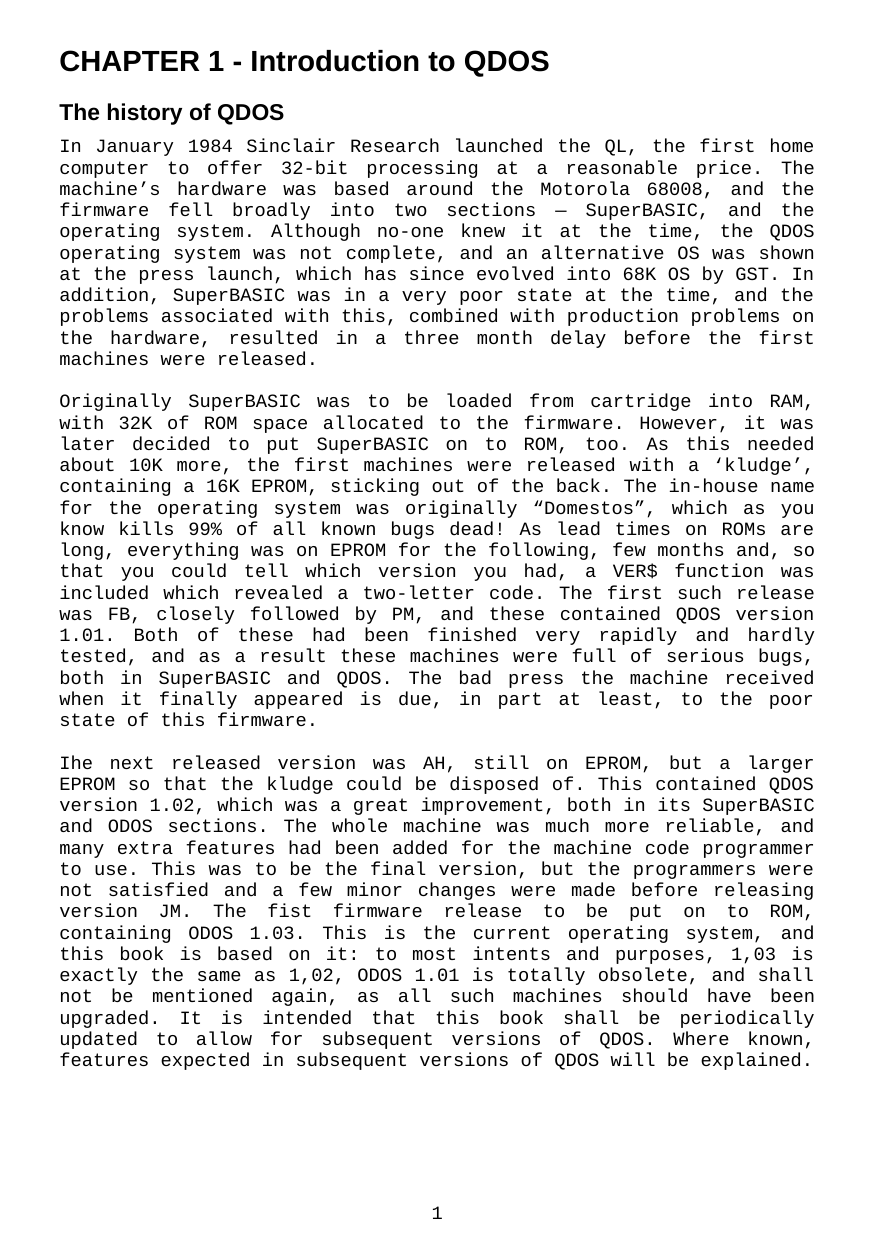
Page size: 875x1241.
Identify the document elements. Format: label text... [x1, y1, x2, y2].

subtitle CHAPTER 1 - Introduction to QDOS [59, 44, 815, 78]
text Originally SuperBASIC was to be loaded from cartridge into RAM, with 32K of ROM space allocated to the firmware. However, it was later decided to put SuperBASIC on to ROM, too. As this needed about 10K more, the first machines were released with a ‘kludge’, containing a 16K EPROM, sticking out of the back. The in-house name for the operating system was originally “Domestos”, which as you know kills 99% of all known bugs dead! As lead times on ROMs are long, everything was on EPROM for the following, few months and, so that you could tell which version you had, a VER$ function was included which revealed a two-letter code. The first such release was FB, closely followed by PM, and these contained QDOS version 1.01. Both of these had been finished very rapidly and hardly tested, and as a result these machines were full of serious bugs, both in SuperBASIC and QDOS. The bad press the machine received when it finally appeared is due, in part at least, to the poor state of this firmware. [59, 392, 815, 732]
text Ihe next released version was AH, still on EPROM, but a larger EPROM so that the kludge could be disposed of. This contained QDOS version 1.02, which was a great improvement, both in its SuperBASIC and ODOS sections. The whole machine was much more reliable, and many extra features had been added for the machine code programmer to use. This was to be the final version, but the programmers were not satisfied and a few minor changes were made before releasing version JM. The fist firmware release to be put on to ROM, containing ODOS 1.03. This is the current operating system, and this book is based on it: to most intents and purposes, 1,03 is exactly the same as 1,02, ODOS 1.01 is totally obsolete, and shall not be mentioned again, as all such machines should have been upgraded. It is intended that this book shall be periodically updated to allow for subsequent versions of QDOS. Where known, features expected in subsequent versions of QDOS will be explained. [59, 753, 815, 1072]
subtitle The history of QDOS [59, 99, 815, 125]
text In January 1984 Sinclair Research launched the QL, the first home computer to offer 32-bit processing at a reasonable price. The machine’s hardware was based around the Motorola 68008, and the firmware fell broadly into two sections — SuperBASIC, and the operating system. Although no-one knew it at the time, the QDOS operating system was not complete, and an alternative OS was shown at the press launch, which has since evolved into 68K OS by GST. In addition, SuperBASIC was in a very poor state at the time, and the problems associated with this, combined with production problems on the hardware, resulted in a three month delay before the first machines were released. [59, 137, 815, 371]
